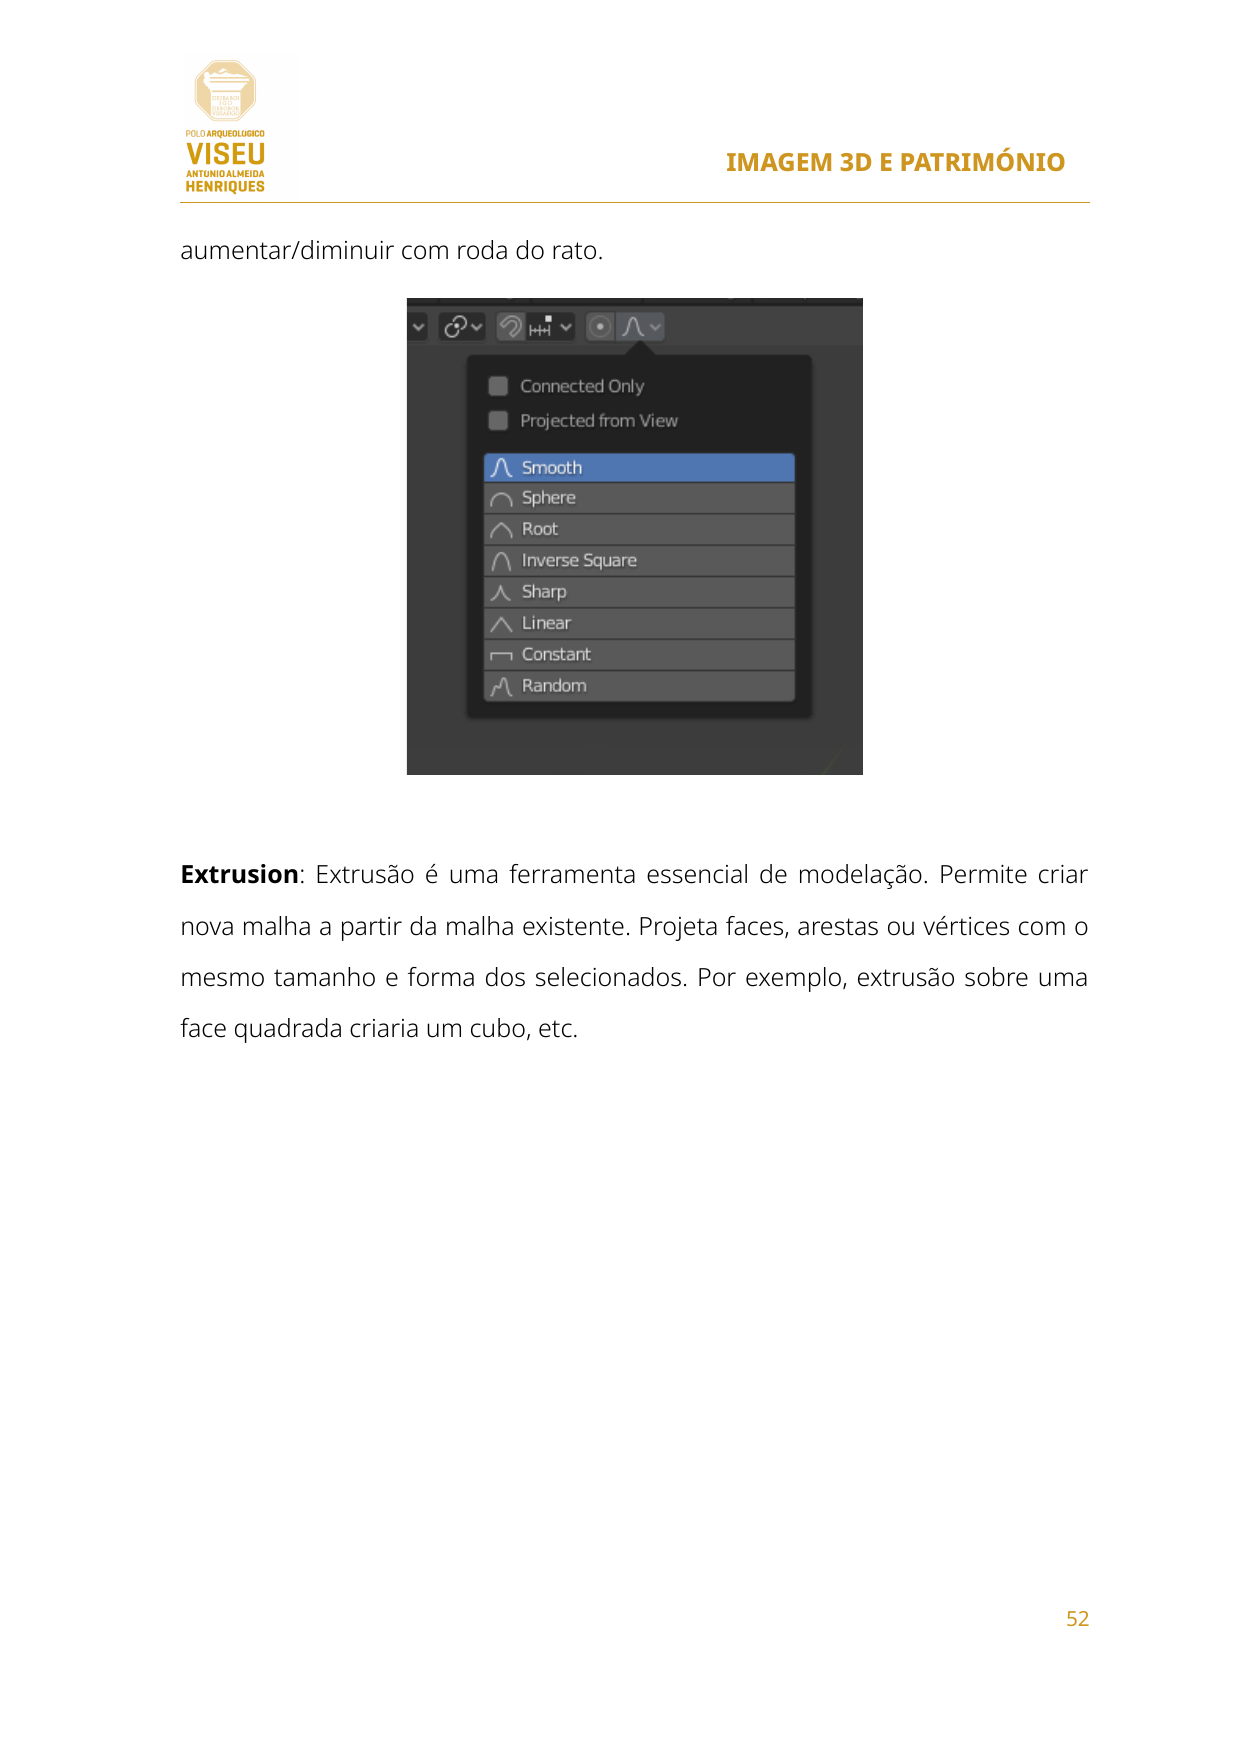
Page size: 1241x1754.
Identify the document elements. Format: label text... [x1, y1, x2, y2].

text Extrusion: Extrusão é uma ferramenta essencial de modelação. Permite criar nova malha a partir da malha existente. Projeta faces, arestas ou vértices com o mesmo tamanho e forma dos selecionados. Por exemplo, extrusão sobre uma face quadrada criaria um cubo, etc. [180, 857, 1090, 1044]
picture [406, 298, 863, 775]
text aumentar/diminuir com roda do rato. [180, 232, 1090, 266]
picture [183, 52, 299, 201]
